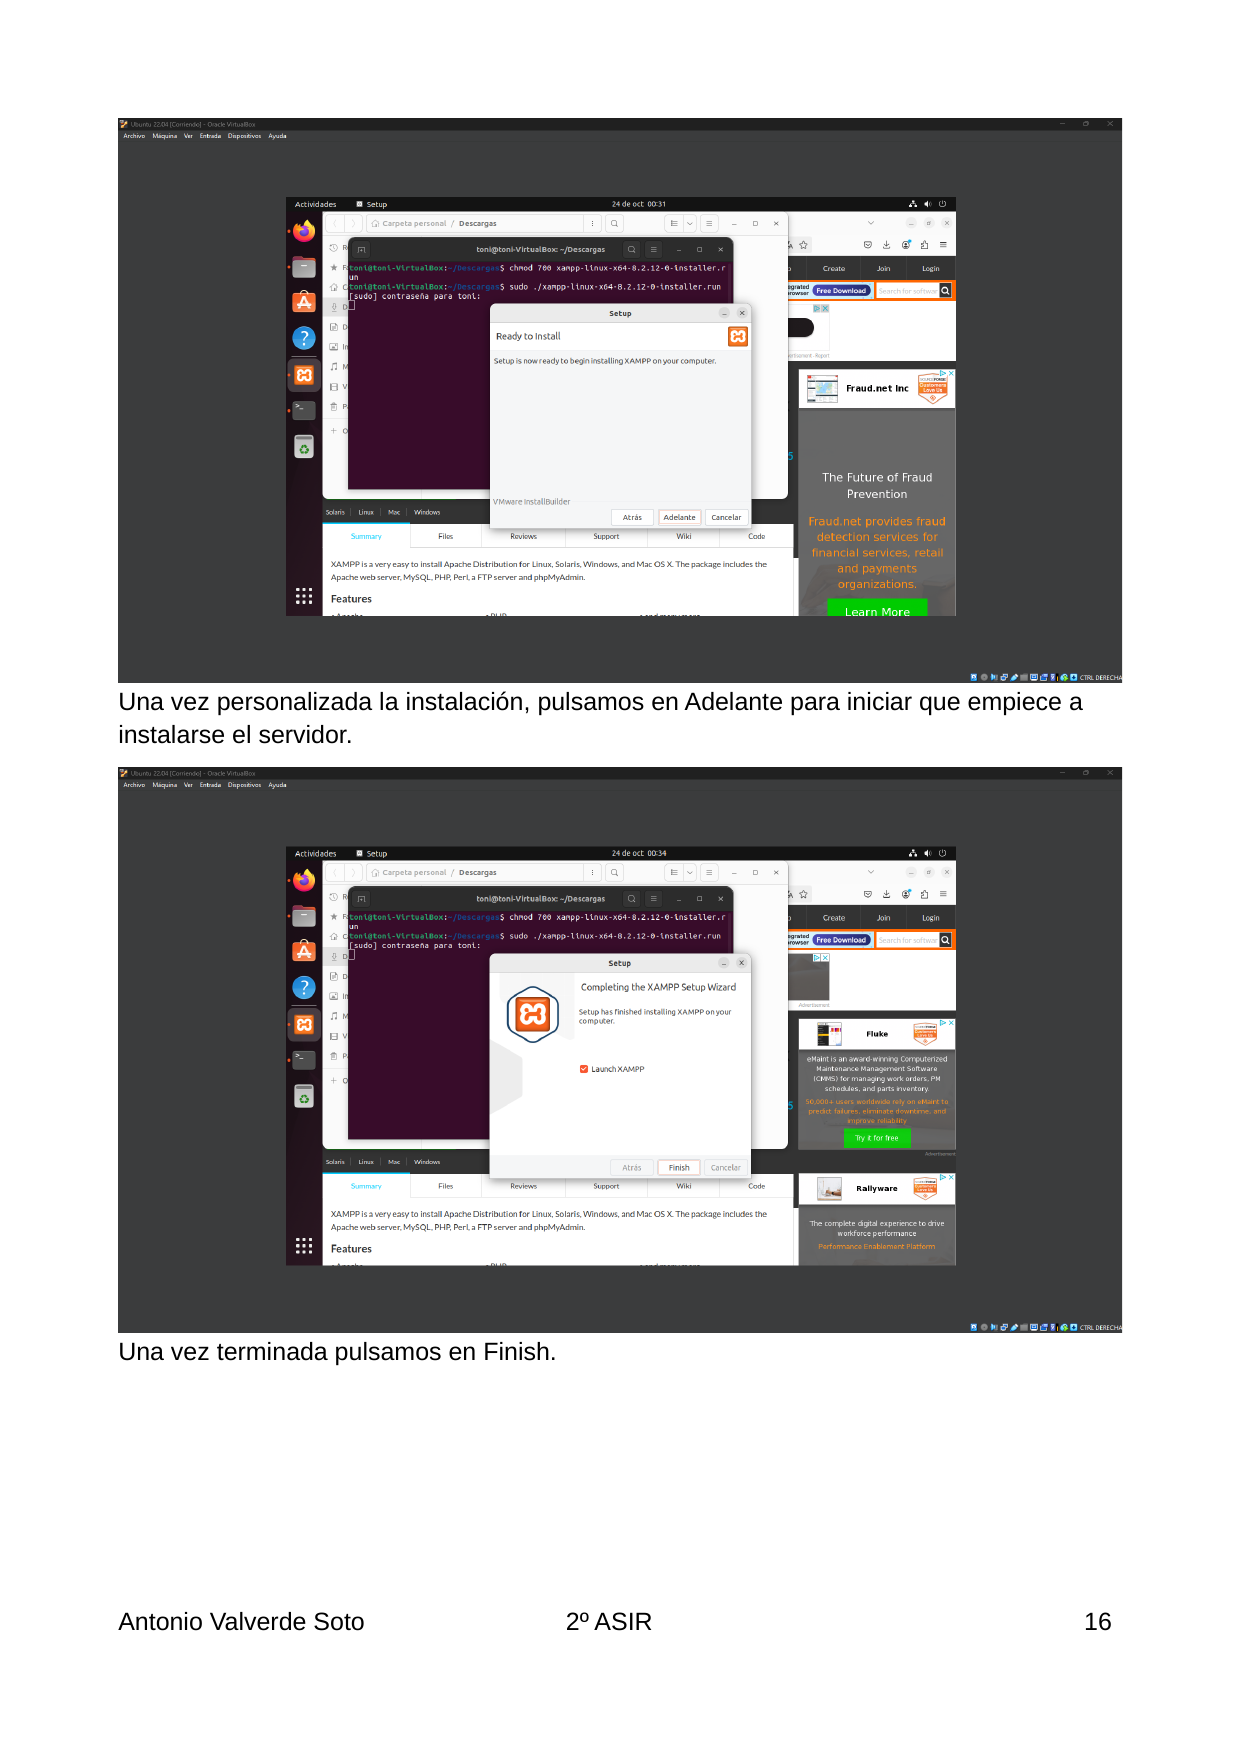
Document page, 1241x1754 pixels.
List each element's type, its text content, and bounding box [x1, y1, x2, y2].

picture [118, 118, 1123, 683]
text Una vez terminada pulsamos en Finish. [118, 1333, 1122, 1365]
picture [118, 767, 1123, 1333]
text Una vez personalizada la instalación, pulsamos en Adelante para iniciar que empiece a instalarse el servidor. [118, 683, 1122, 749]
